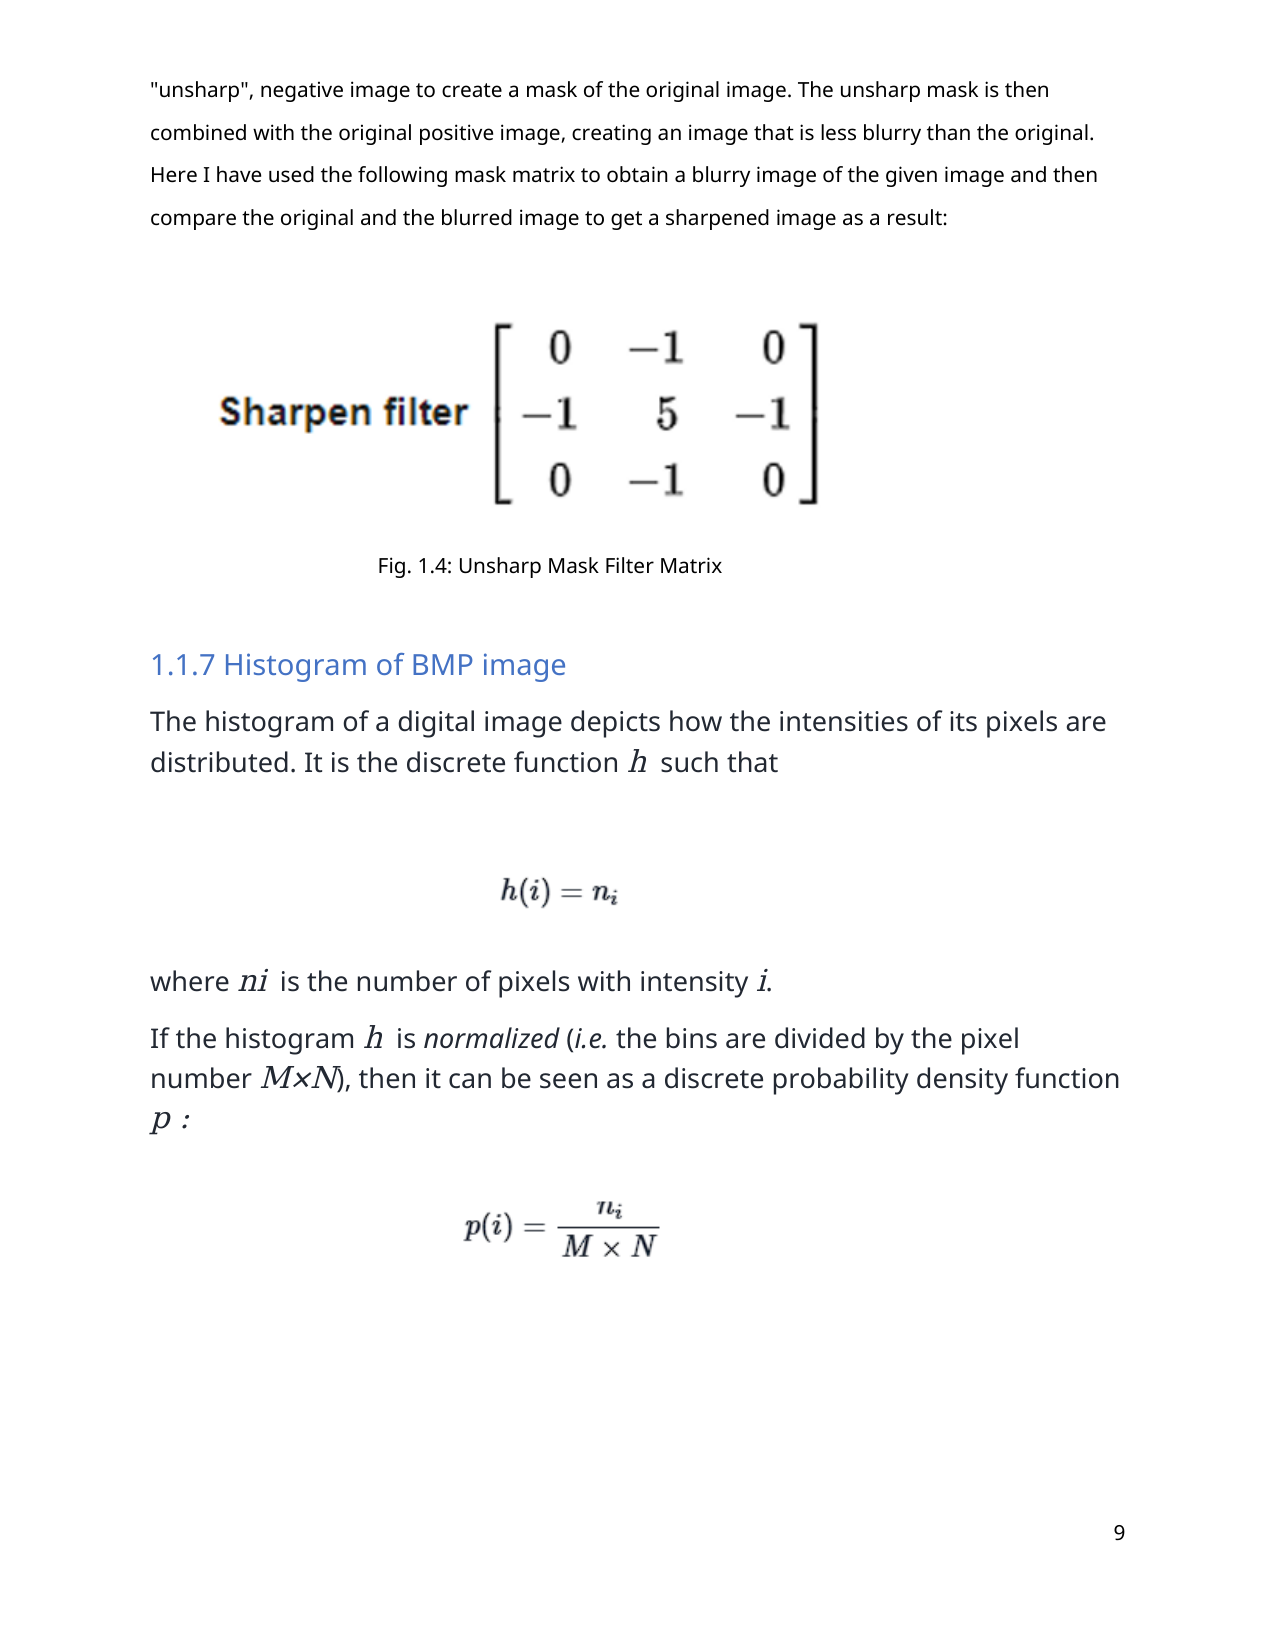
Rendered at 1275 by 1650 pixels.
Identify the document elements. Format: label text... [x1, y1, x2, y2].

text If the histogram h is normalized (i.e. the bins are divided by the pixel number M×N), then it can be seen as a discrete probability density function p : [150, 1018, 1125, 1134]
text where ni is the number of pixels with intensity i. [150, 961, 1125, 999]
text 1.1.7 Histogram of BMP image [150, 644, 1125, 684]
text The histogram of a digital image depicts how the intensities of its pixels are distributed. It is the discrete function h such that [150, 703, 1125, 780]
text "unsharp", negative image to create a mask of the original image. The unsharp mask is then combined with the original positive image, creating an image that is less blurry than the original. Here I have used the following mask matrix to obtain a blurry image of the given image and then compare the original and the blurred image to get a sharpened image as a result: [150, 75, 1125, 231]
text Fig. 1.4: Unsharp Mask Filter Matrix [150, 551, 1125, 579]
